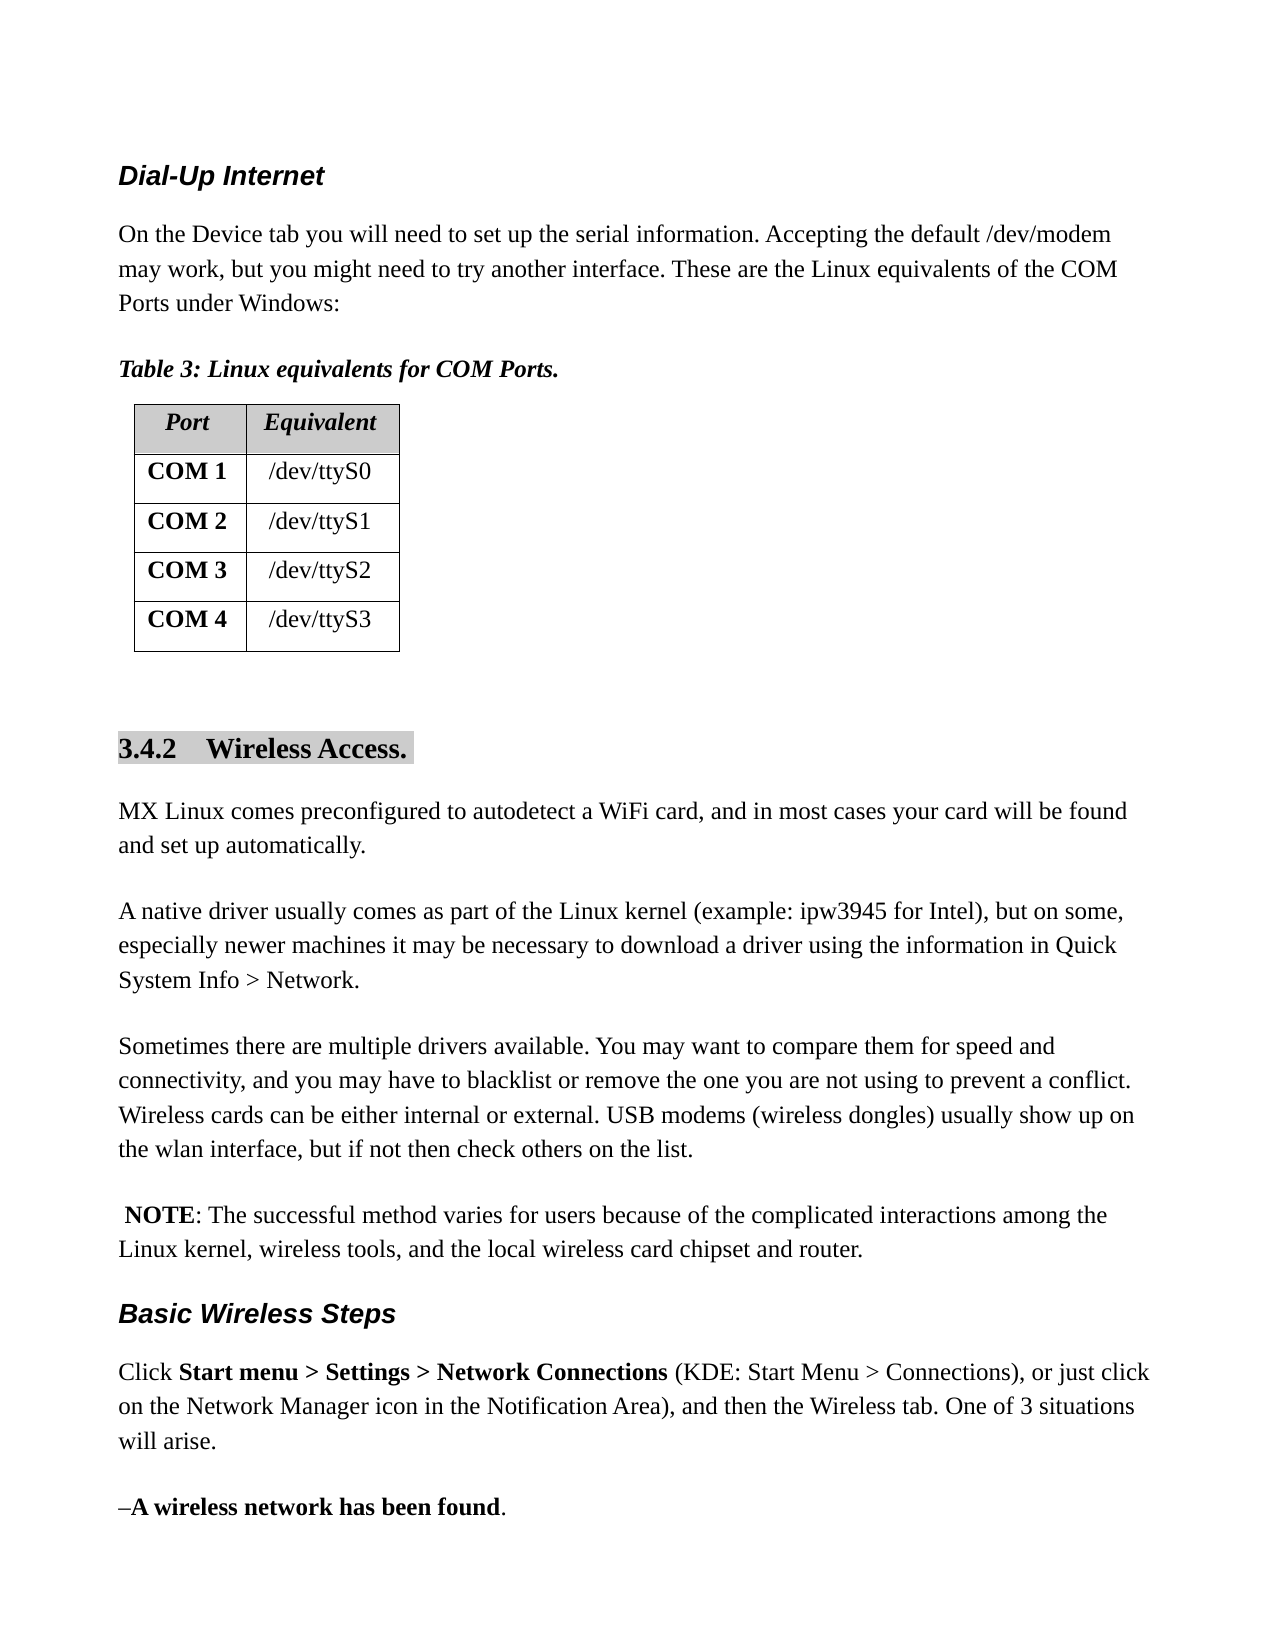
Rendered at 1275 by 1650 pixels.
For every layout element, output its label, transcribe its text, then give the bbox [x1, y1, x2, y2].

table_cell COM 1 [135, 455, 246, 503]
text NOTE: The successful method varies for users because of the complicated interactions among the Linux kernel, wireless tools, and the local wireless card chipset and router. [118, 1200, 1157, 1263]
text Click Start menu > Settings > Network Connections (KDE: Start Menu > Connections), or just click on the Network Manager icon in the Notification Area), and then the Wireless tab. One of 3 situations will arise. [118, 1357, 1157, 1455]
table_cell COM 3 [135, 553, 246, 601]
table_cell /dev/ttyS0 [247, 455, 399, 503]
text Table 3: Linux equivalents for COM Ports. [118, 354, 1157, 383]
table_cell COM 2 [135, 504, 246, 552]
table_cell COM 4 [135, 602, 246, 651]
table_header Port [135, 405, 246, 453]
subtitle Basic Wireless Steps [118, 1297, 1157, 1329]
subtitle 3.4.2 Wireless Access. [414, 731, 1138, 764]
table_cell /dev/ttyS2 [247, 553, 399, 601]
text Sometimes there are multiple drivers available. You may want to compare them for speed and connectivity, and you may have to blacklist or remove the one you are not using to prevent a conflict. Wireless cards can be either internal or external. USB modems (wireless dongles) usually show up on the wlan interface, but if not then check others on the list. [118, 1031, 1157, 1163]
text A native driver usually comes as part of the Linux kernel (example: ipw3945 for Intel), but on some, especially newer machines it may be necessary to download a driver using the information in Quick System Info > Network. [118, 896, 1157, 994]
text MX Linux comes preconfigured to autodetect a WiFi card, and in most cases your card will be found and set up automatically. [118, 796, 1157, 859]
text –A wireless network has been found. [118, 1492, 1157, 1520]
table_cell /dev/ttyS1 [247, 504, 399, 552]
text On the Device tab you will need to set up the serial information. Accepting the default /dev/modem may work, but you might need to try another interface. These are the Linux equivalents of the COM Ports under Windows: [118, 219, 1157, 317]
table_cell /dev/ttyS3 [247, 602, 399, 651]
subtitle Dial-Up Internet [118, 159, 1157, 191]
table_header Equivalent [247, 405, 399, 453]
